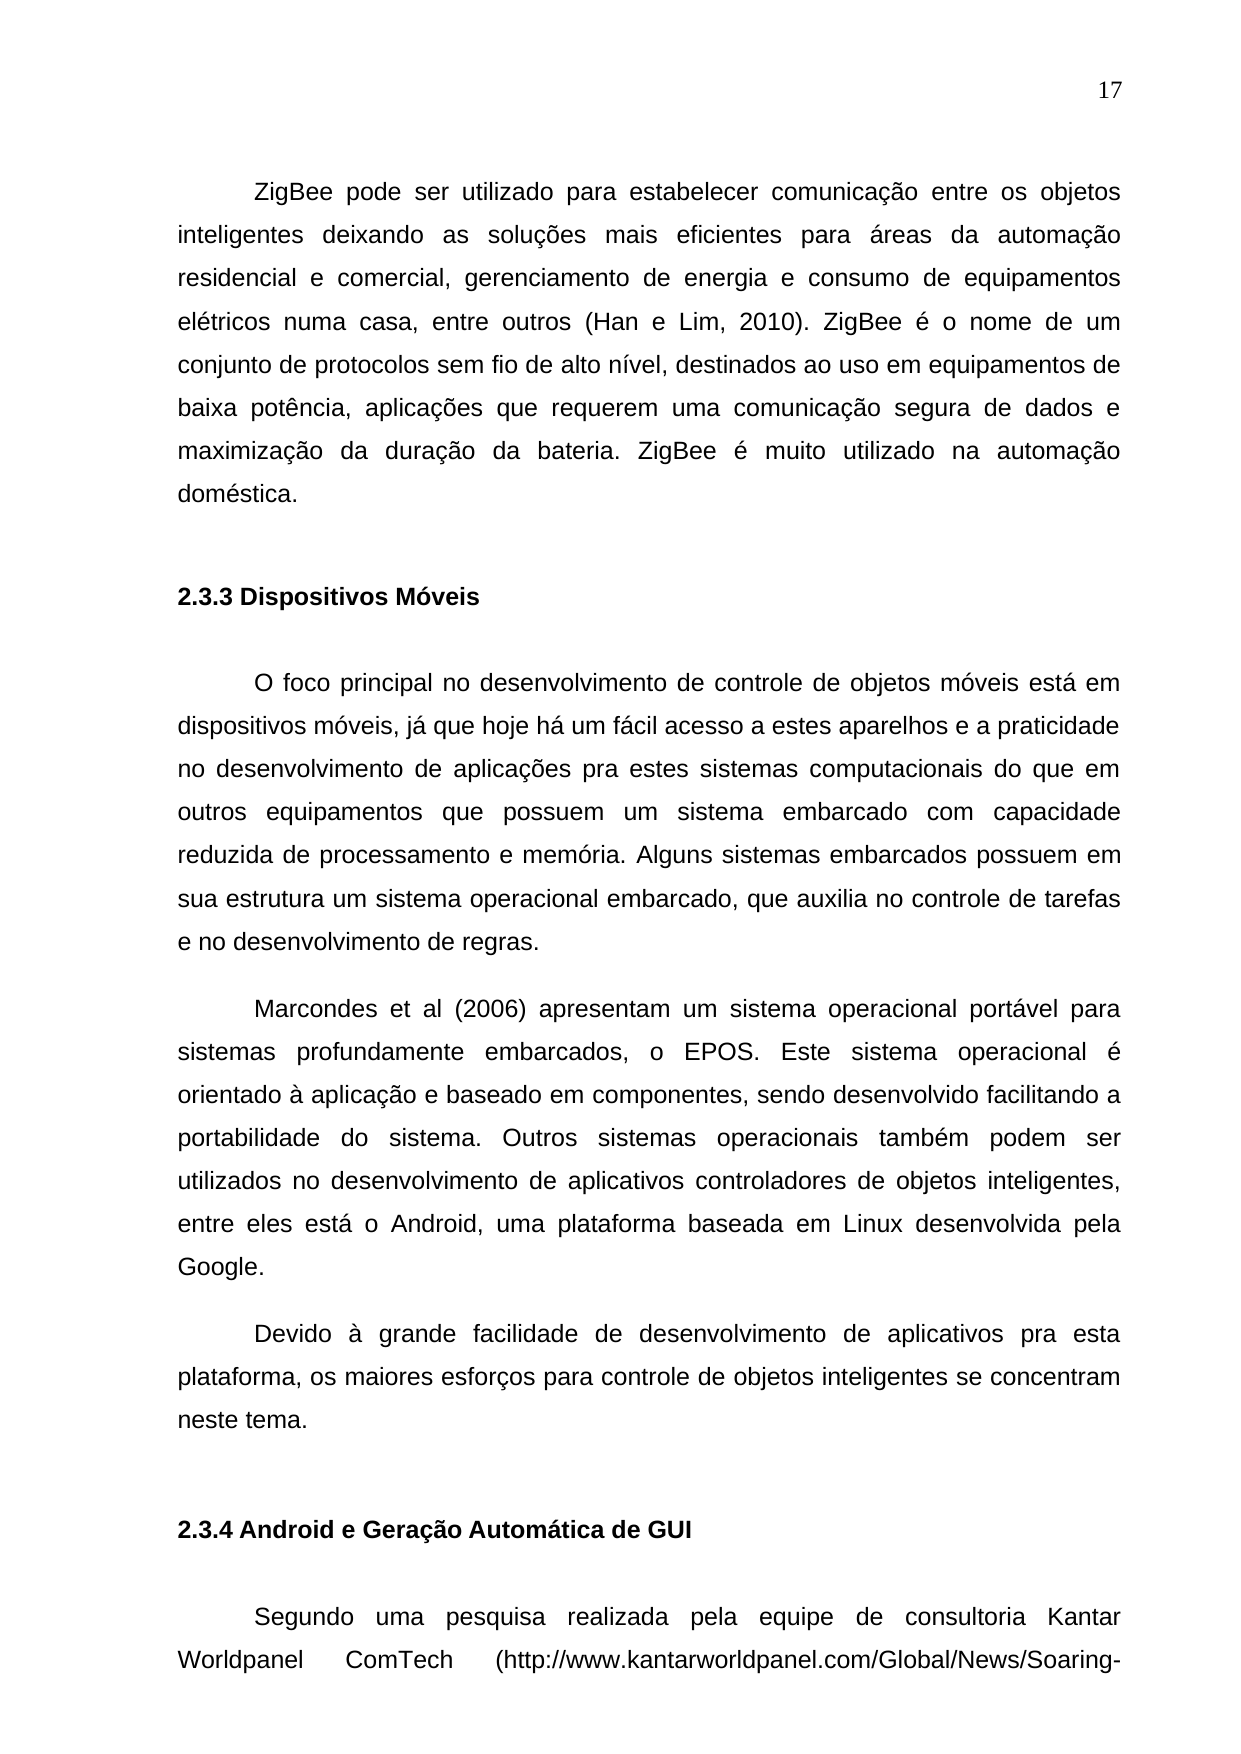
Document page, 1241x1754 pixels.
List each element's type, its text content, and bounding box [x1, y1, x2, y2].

text Segundo uma pesquisa realizada pela equipe de consultoria Kantar Worldpanel ComTech (http://www.kantarworldpanel.com/Global/News/Soaring- [177, 1601, 1122, 1673]
text Devido à grande facilidade de desenvolvimento de aplicativos pra esta plataforma, os maiores esforços para controle de objetos inteligentes se concentram neste tema. [177, 1319, 1122, 1434]
text ZigBee pode ser utilizado para estabelecer comunicação entre os objetos inteligentes deixando as soluções mais eficientes para áreas da automação residencial e comercial, gerenciamento de energia e consumo de equipamentos elétricos numa casa, entre outros (Han e Lim, 2010). ZigBee é o nome de um conjunto de protocolos sem fio de alto nível, destinados ao uso em equipamentos de baixa potência, aplicações que requerem uma comunicação segura de dados e maximização da duração da bateria. ZigBee é muito utilizado na automação doméstica. [177, 177, 1122, 508]
text 2.3.3 Dispositivos Móveis [177, 582, 1122, 611]
list 2.3.4 Android e Geração Automática de GUI [176, 1515, 1122, 1544]
text Marcondes et al (2006) apresentam um sistema operacional portável para sistemas profundamente embarcados, o EPOS. Este sistema operacional é orientado à aplicação e baseado em componentes, sendo desenvolvido facilitando a portabilidade do sistema. Outros sistemas operacionais também podem ser utilizados no desenvolvimento de aplicativos controladores de objetos inteligentes, entre eles está o Android, uma plataforma baseada em Linux desenvolvida pela Google. [177, 993, 1122, 1281]
text O foco principal no desenvolvimento de controle de objetos móveis está em dispositivos móveis, já que hoje há um fácil acesso a estes aparelhos e a praticidade no desenvolvimento de aplicações pra estes sistemas computacionais do que em outros equipamentos que possuem um sistema embarcado com capacidade reduzida de processamento e memória. Alguns sistemas embarcados possuem em sua estrutura um sistema operacional embarcado, que auxilia no controle de tarefas e no desenvolvimento de regras. [177, 668, 1122, 956]
